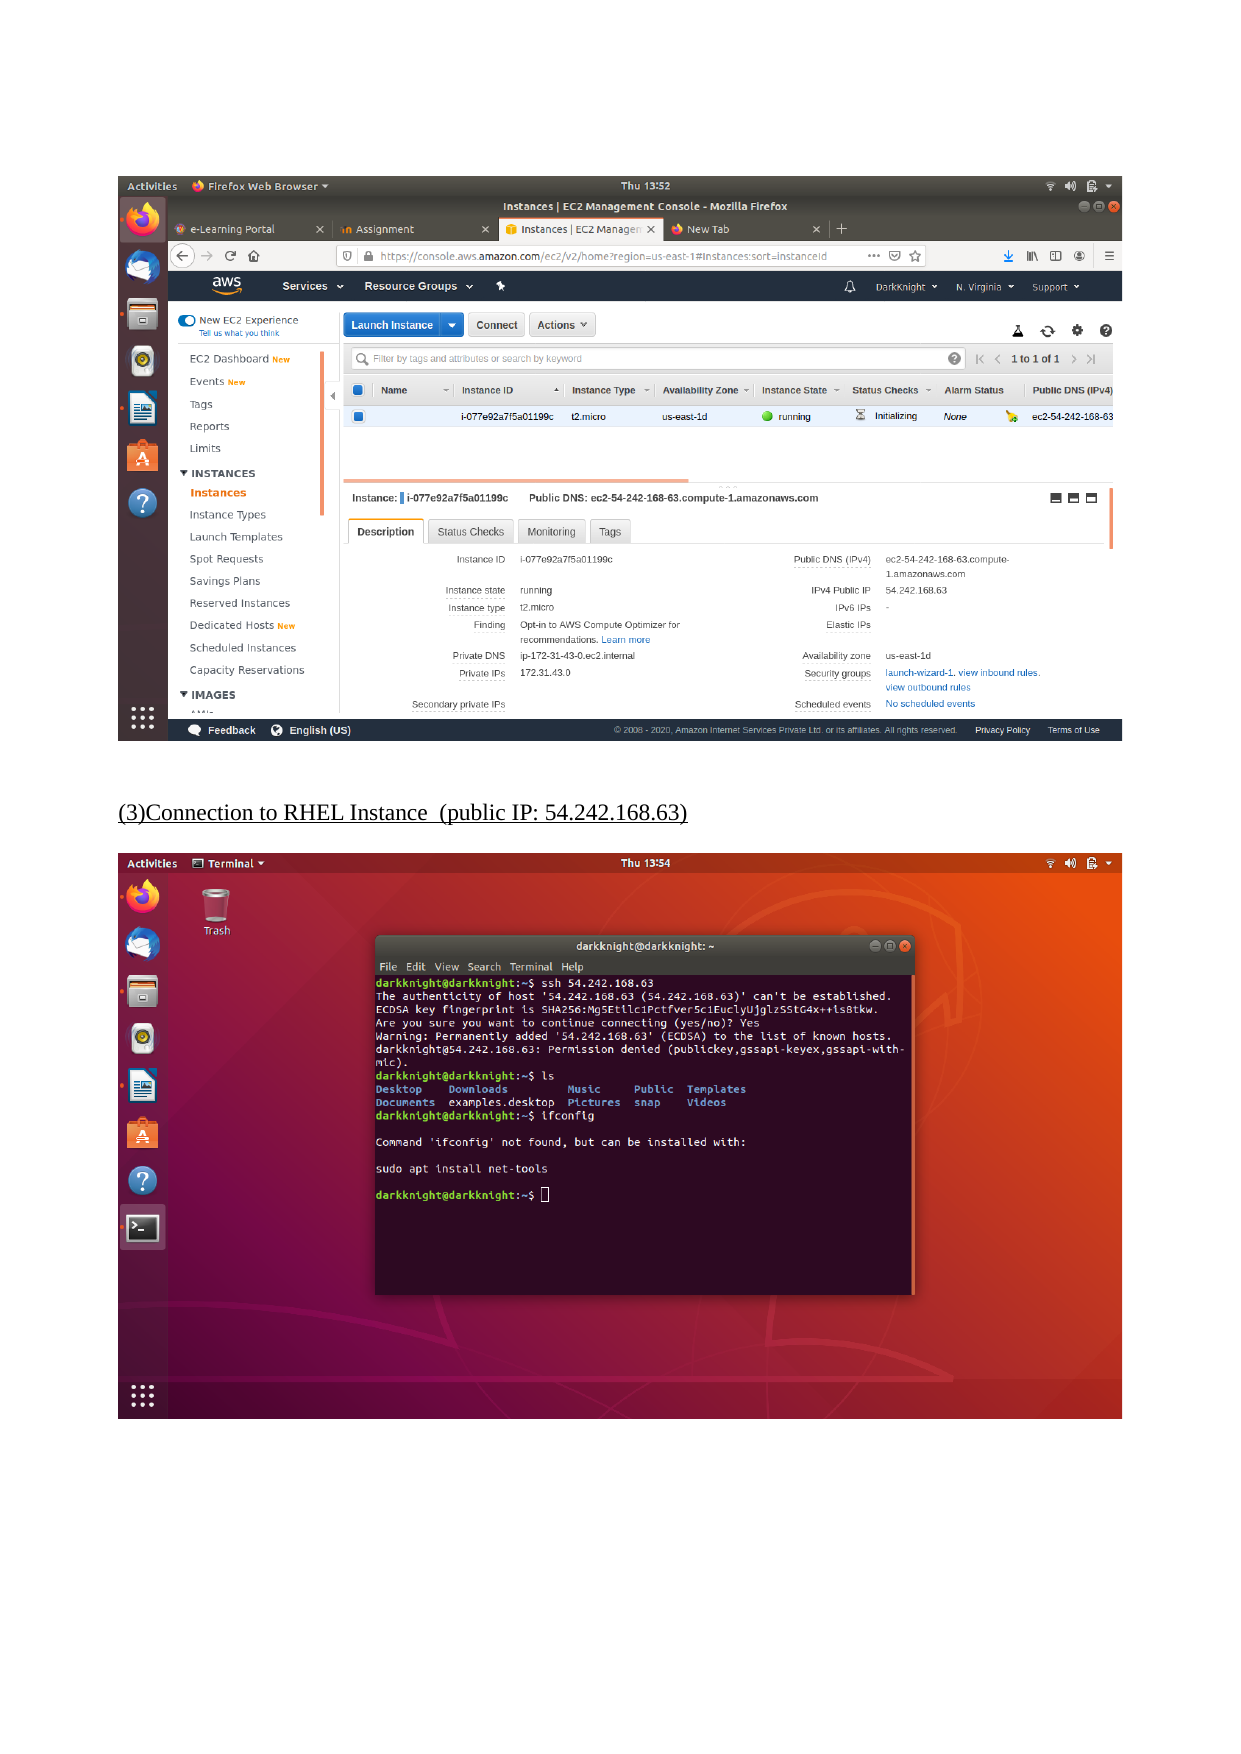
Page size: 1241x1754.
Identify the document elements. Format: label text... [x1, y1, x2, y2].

picture [118, 853, 1123, 1419]
picture [118, 176, 1123, 741]
text (3)Connection to RHEL Instance (public IP: 54.242.168.63) [118, 798, 1122, 825]
